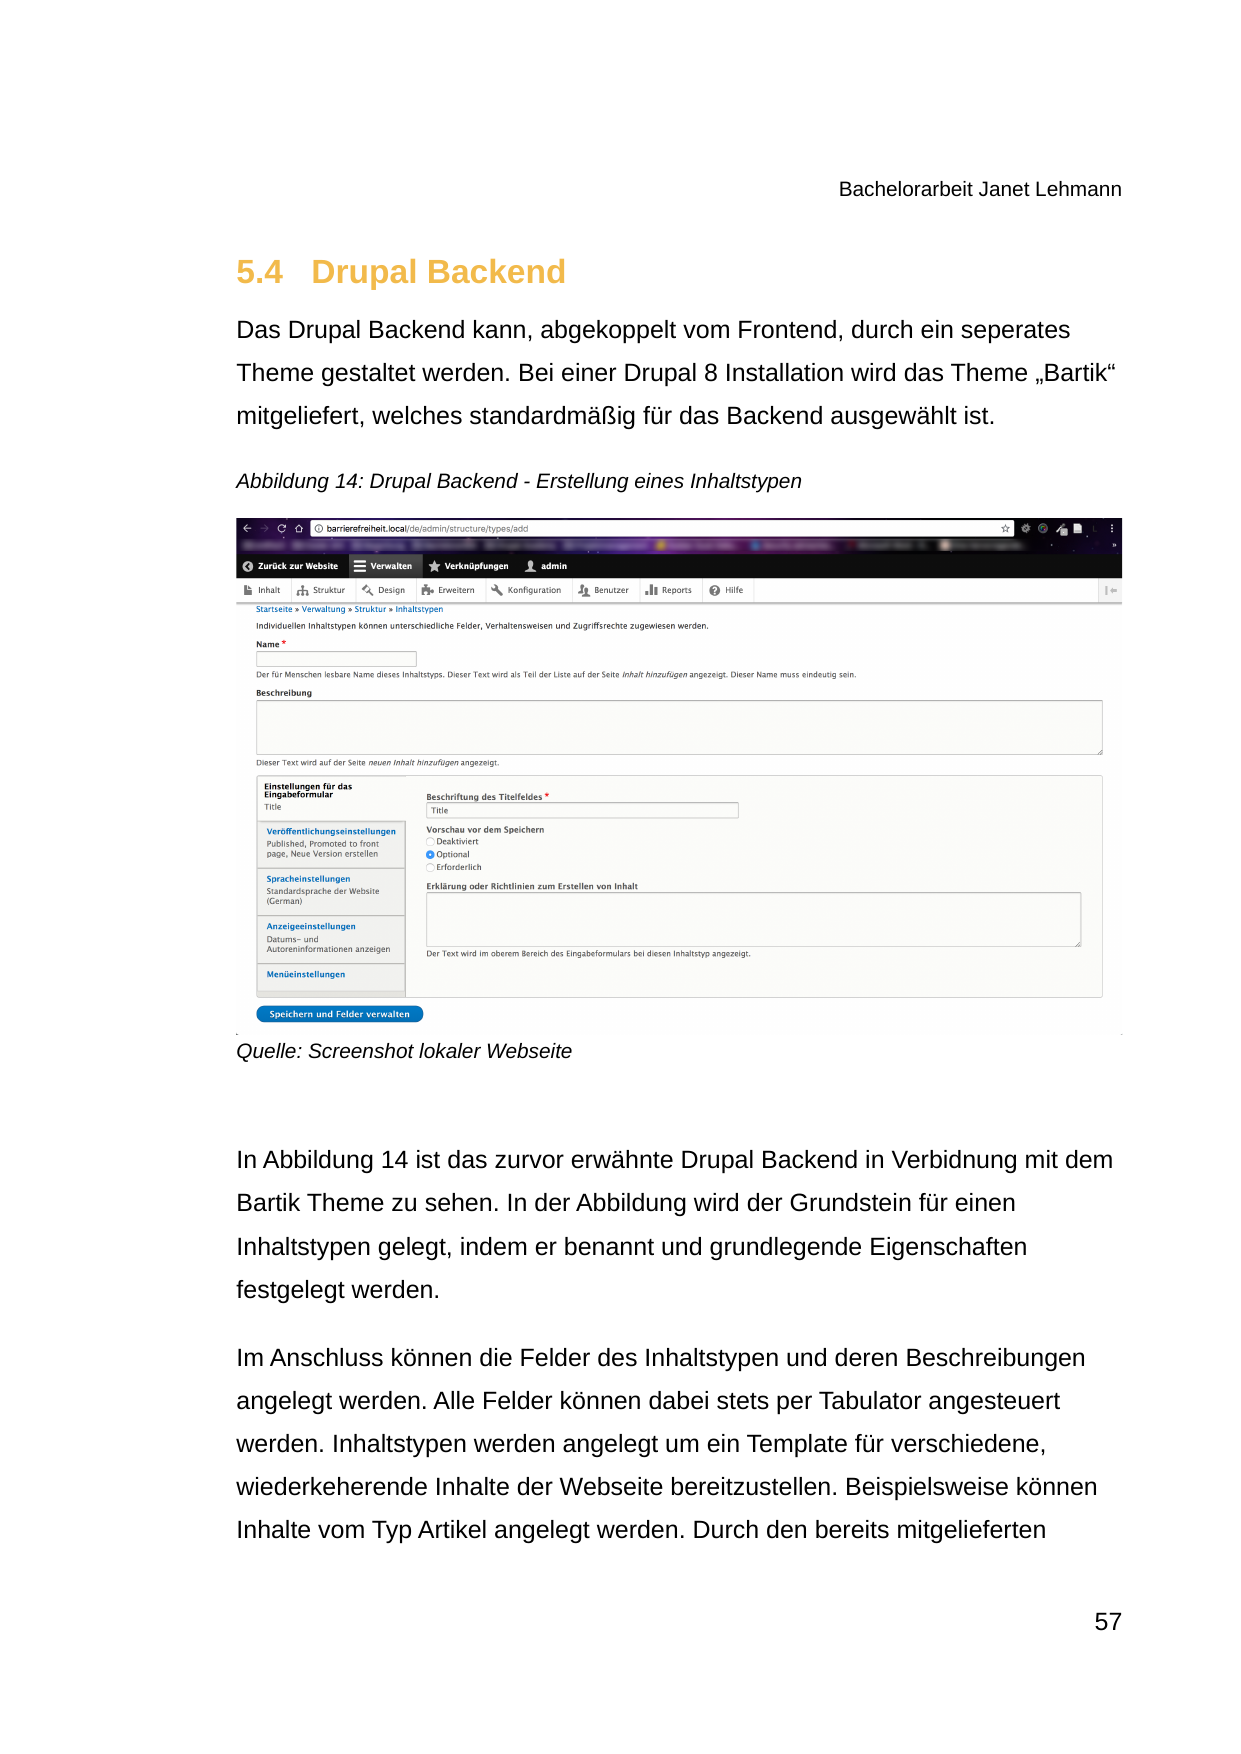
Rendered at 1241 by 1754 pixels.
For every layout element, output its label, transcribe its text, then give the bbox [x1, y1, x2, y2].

text Das Drupal Backend kann, abgekoppelt vom Frontend, durch ein seperates Theme gestaltet werden. Bei einer Drupal 8 Installation wird das Theme „Bartik“ mitgeliefert, welches standardmäßig für das Backend ausgewählt ist. [236, 315, 1122, 430]
picture [236, 518, 1123, 1035]
text In Abbildung 14 ist das zurvor erwähnte Drupal Backend in Verbidnung mit dem Bartik Theme zu sehen. In der Abbildung wird der Grundstein für einen Inhaltstypen gelegt, indem er benannt und grundlegende Eigenschaften festgelegt werden. [236, 1145, 1122, 1303]
subtitle Drupal Backend [236, 251, 1122, 290]
text Quelle: Screenshot lokaler Webseite [236, 1035, 1122, 1063]
text Abbildung 14: Drupal Backend - Erstellung eines Inhaltstypen [236, 469, 1122, 493]
text Im Anschluss können die Felder des Inhaltstypen und deren Beschreibungen angelegt werden. Alle Felder können dabei stets per Tabulator angesteuert werden. Inhaltstypen werden angelegt um ein Template für verschiedene, wiederkeherende Inhalte der Webseite bereitzustellen. Beispielsweise können Inhalte vom Typ Artikel angelegt werden. Durch den bereits mitgelieferten [236, 1342, 1122, 1544]
